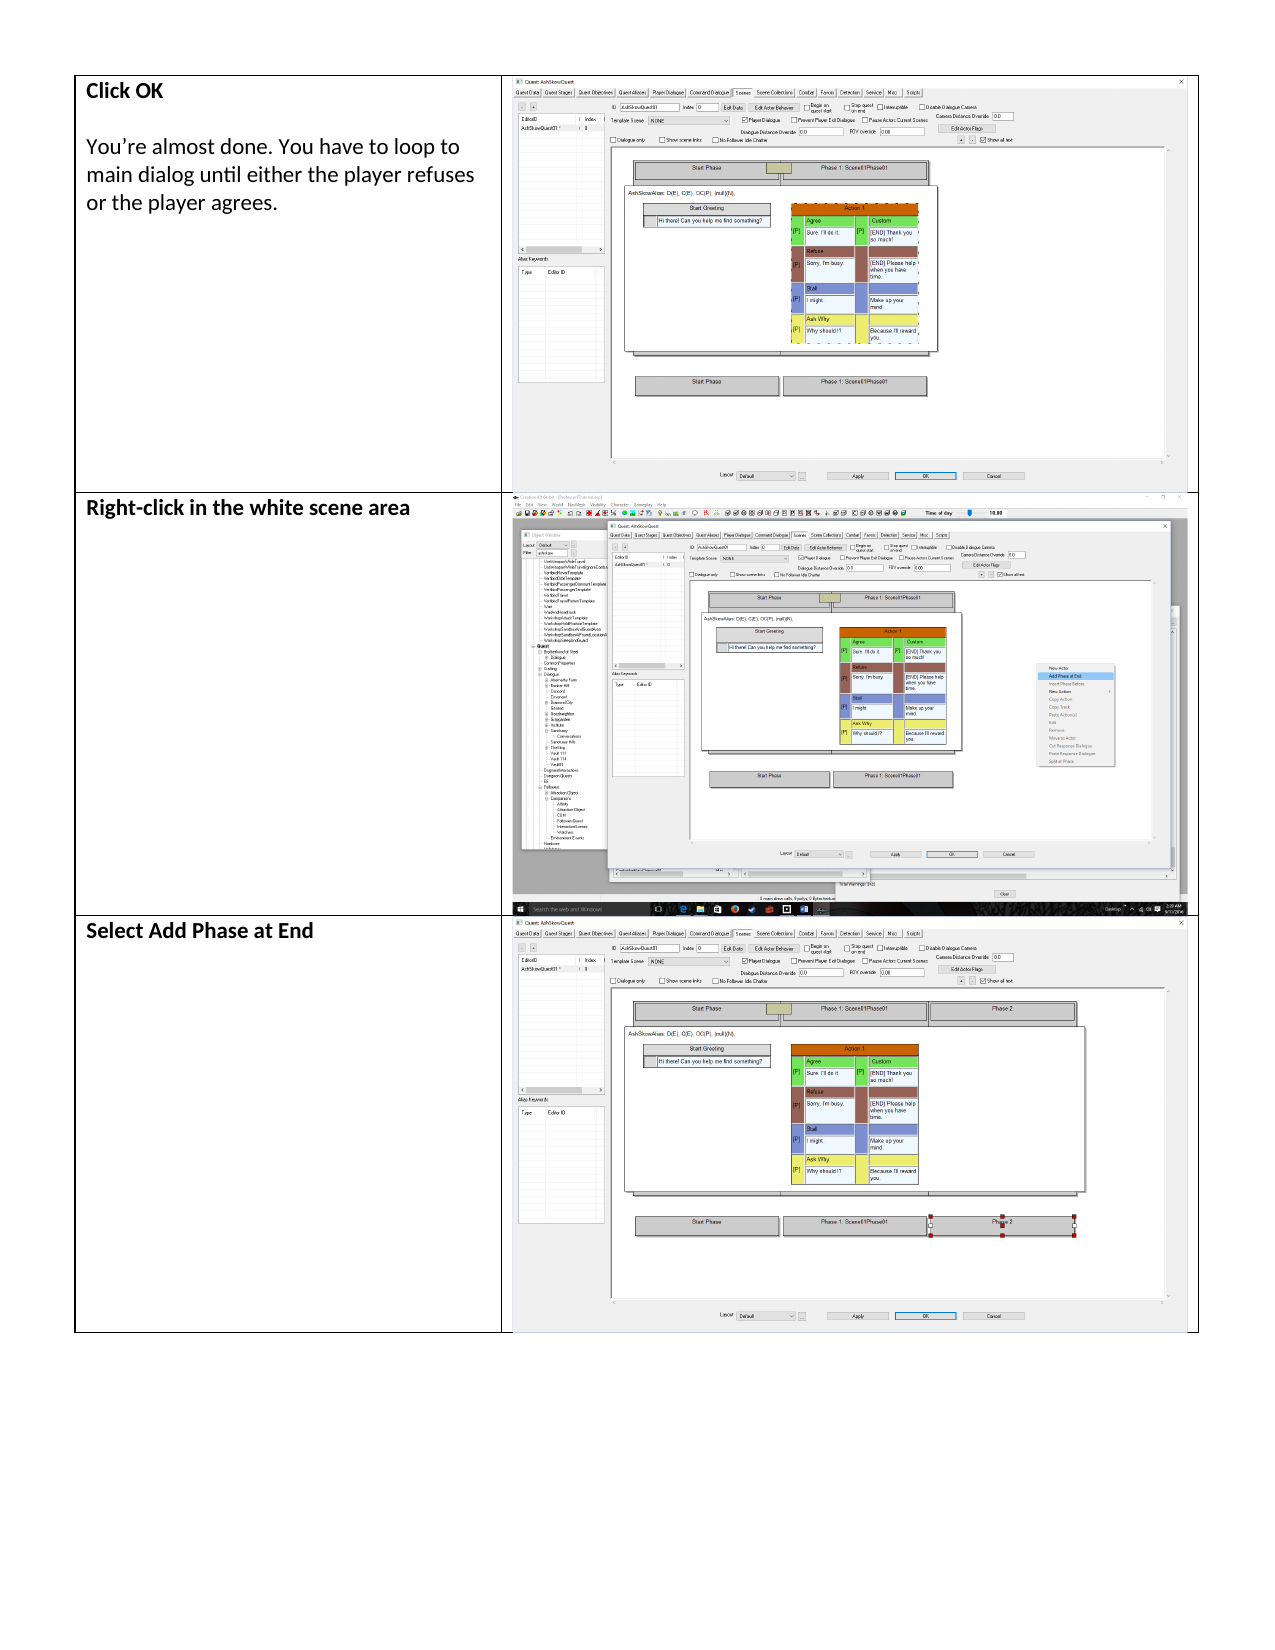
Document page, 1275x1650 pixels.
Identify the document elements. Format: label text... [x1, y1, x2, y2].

table_cell [1188, 916, 1198, 1332]
table_cell [502, 493, 512, 915]
table_cell Right-click in the white scene area [76, 493, 501, 915]
table_cell Select Add Phase at End [76, 916, 501, 1332]
table_cell [502, 916, 512, 1332]
table_cell [1188, 76, 1198, 492]
table_cell Click OK You’re almost done. You have to loop to main dialog until either the player refuses or the player agrees. [76, 76, 501, 492]
table_cell [1188, 493, 1198, 915]
table_cell [502, 76, 512, 492]
